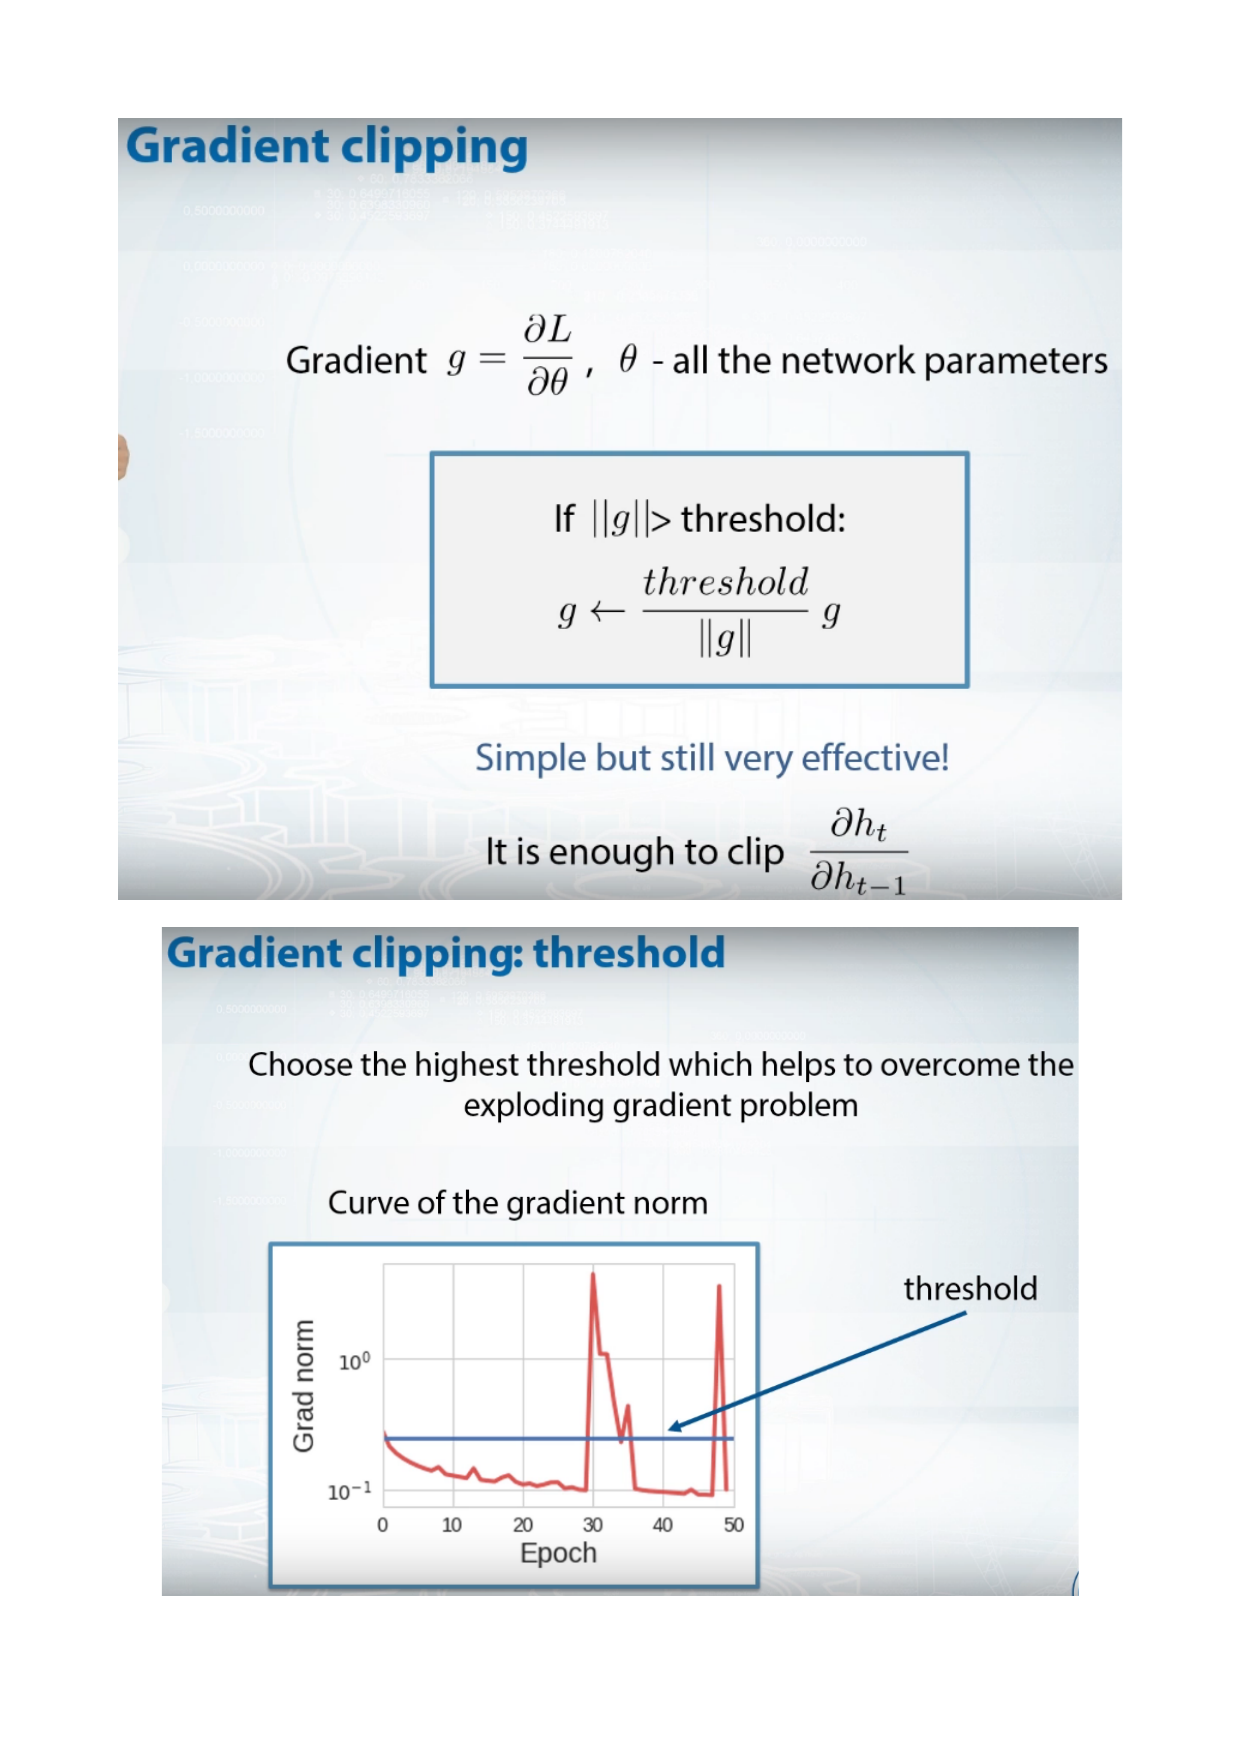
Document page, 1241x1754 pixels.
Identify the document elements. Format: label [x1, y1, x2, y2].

picture [118, 118, 1123, 900]
picture [161, 927, 1079, 1596]
